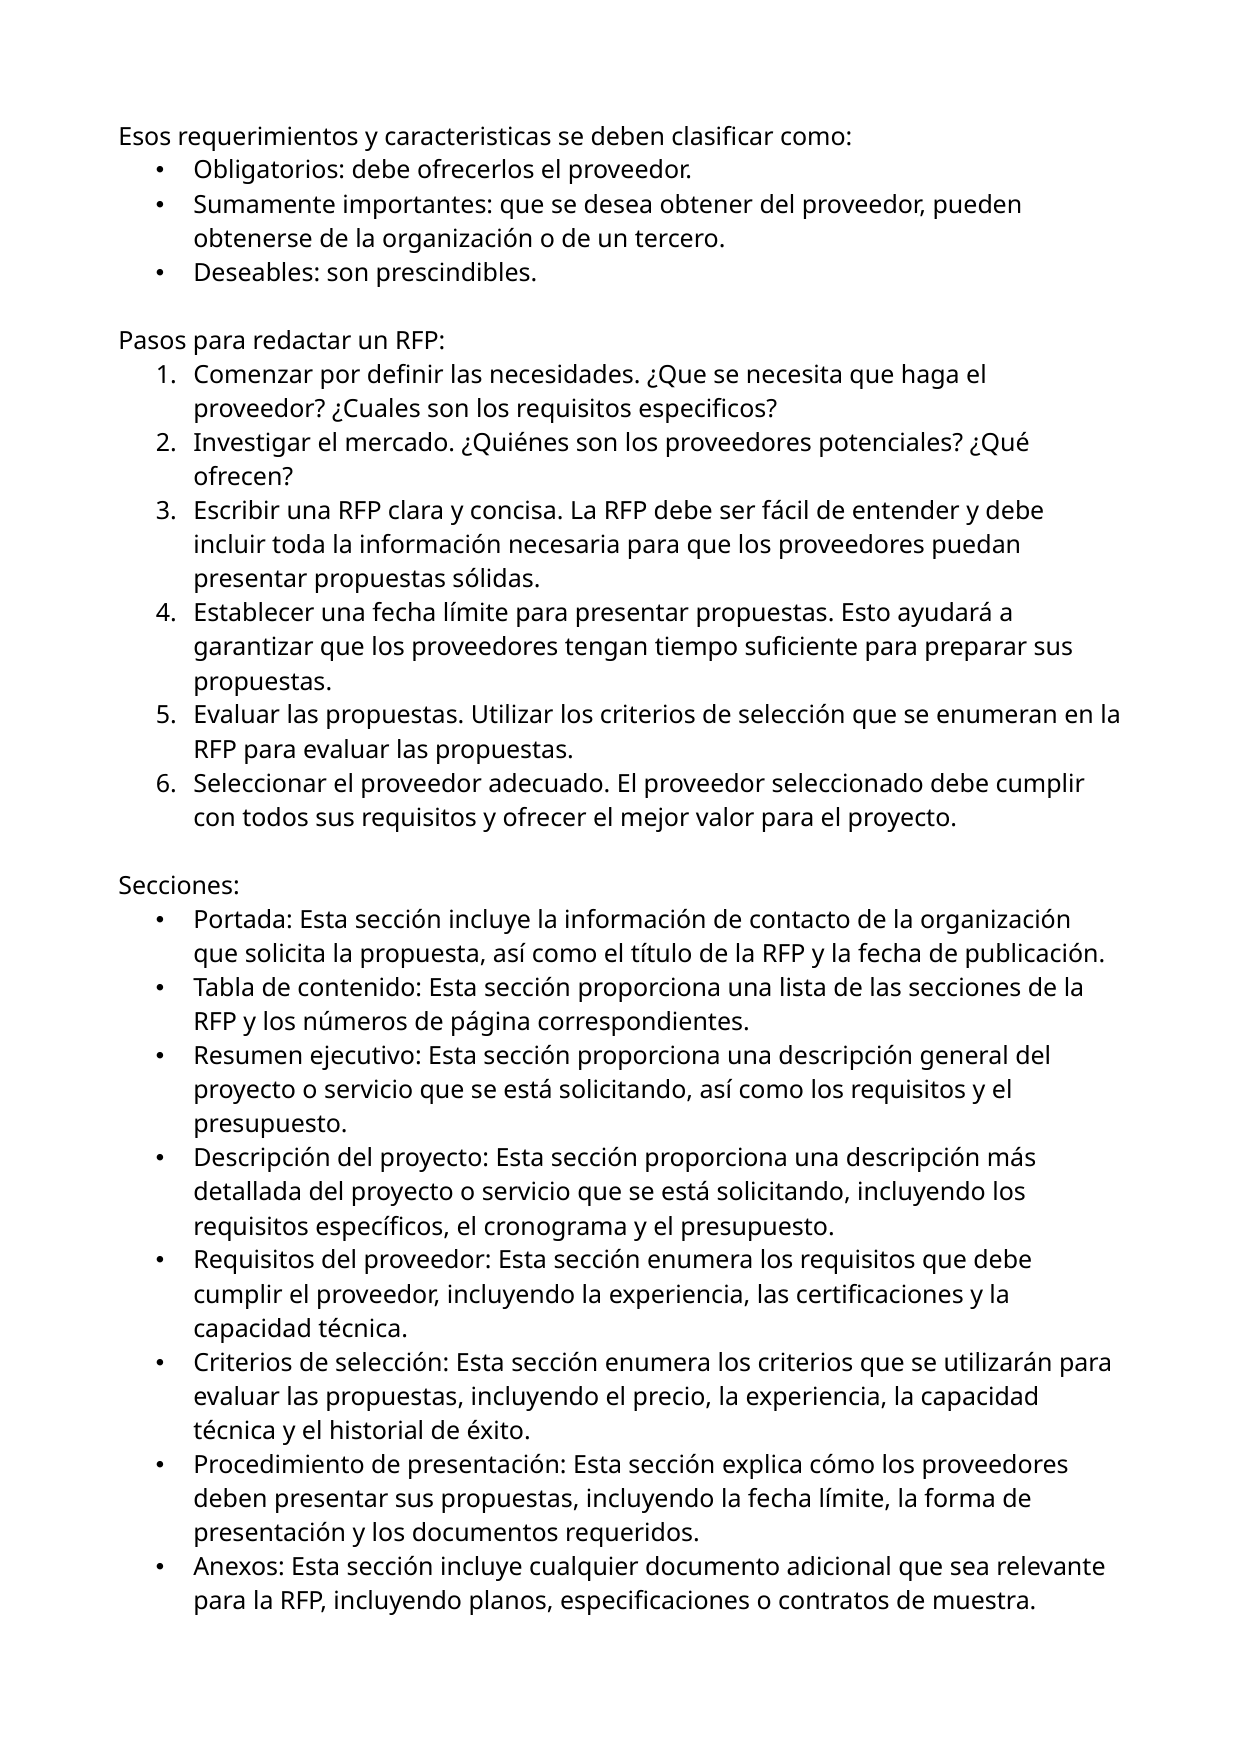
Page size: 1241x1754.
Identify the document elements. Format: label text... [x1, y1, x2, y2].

list Seleccionar el proveedor adecuado. El proveedor seleccionado debe cumplir con todos sus requisitos y ofrecer el mejor valor para el proyecto. [156, 765, 1122, 833]
list Resumen ejecutivo: Esta sección proporciona una descripción general del proyecto o servicio que se está solicitando, así como los requisitos y el presupuesto. [156, 1038, 1122, 1140]
text Pasos para redactar un RFP: [118, 322, 1122, 357]
list Evaluar las propuestas. Utilizar los criterios de selección que se enumeran en la RFP para evaluar las propuestas. [156, 697, 1122, 765]
list Deseables: son prescindibles. [156, 254, 1122, 288]
list Procedimiento de presentación: Esta sección explica cómo los proveedores deben presentar sus propuestas, incluyendo la fecha límite, la forma de presentación y los documentos requeridos. [156, 1447, 1122, 1549]
text Secciones: [118, 867, 1122, 902]
list Establecer una fecha límite para presentar propuestas. Esto ayudará a garantizar que los proveedores tengan tiempo suficiente para preparar sus propuestas. [156, 595, 1122, 697]
list Sumamente importantes: que se desea obtener del proveedor, pueden obtenerse de la organización o de un tercero. [156, 186, 1122, 254]
list Obligatorios: debe ofrecerlos el proveedor. [156, 152, 1122, 186]
list Requisitos del proveedor: Esta sección enumera los requisitos que debe cumplir el proveedor, incluyendo la experiencia, las certificaciones y la capacidad técnica. [156, 1242, 1122, 1344]
list Criterios de selección: Esta sección enumera los criterios que se utilizarán para evaluar las propuestas, incluyendo el precio, la experiencia, la capacidad técnica y el historial de éxito. [156, 1344, 1122, 1447]
list Tabla de contenido: Esta sección proporciona una lista de las secciones de la RFP y los números de página correspondientes. [156, 970, 1122, 1038]
list Anexos: Esta sección incluye cualquier documento adicional que sea relevante para la RFP, incluyendo planos, especificaciones o contratos de muestra. [156, 1549, 1122, 1617]
list Descripción del proyecto: Esta sección proporciona una descripción más detallada del proyecto o servicio que se está solicitando, incluyendo los requisitos específicos, el cronograma y el presupuesto. [156, 1140, 1122, 1242]
list Portada: Esta sección incluye la información de contacto de la organización que solicita la propuesta, así como el título de la RFP y la fecha de publicación. [156, 902, 1122, 970]
list Escribir una RFP clara y concisa. La RFP debe ser fácil de entender y debe incluir toda la información necesaria para que los proveedores puedan presentar propuestas sólidas. [156, 493, 1122, 595]
list Investigar el mercado. ¿Quiénes son los proveedores potenciales? ¿Qué ofrecen? [156, 425, 1122, 493]
list Comenzar por definir las necesidades. ¿Que se necesita que haga el proveedor? ¿Cuales son los requisitos especificos? [156, 357, 1122, 425]
text Esos requerimientos y caracteristicas se deben clasificar como: [118, 118, 1122, 152]
